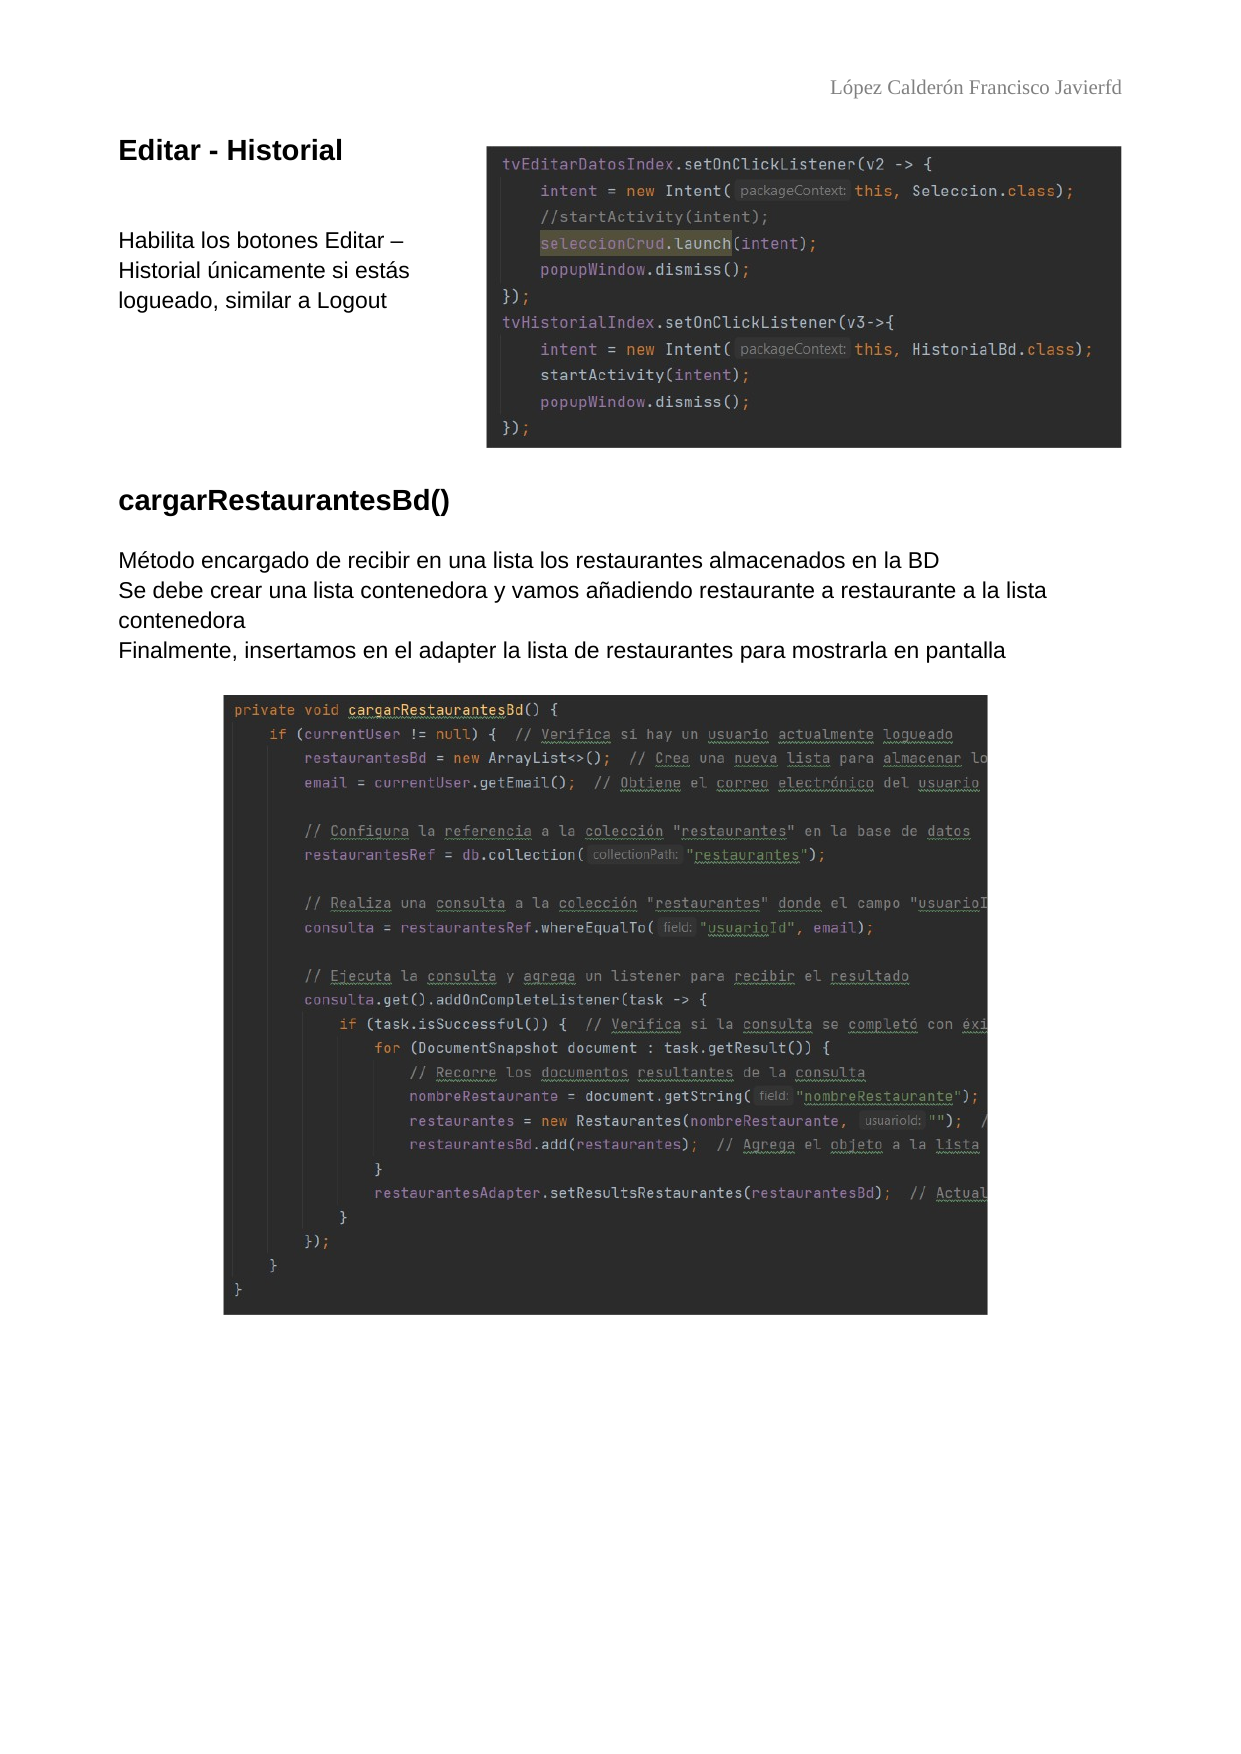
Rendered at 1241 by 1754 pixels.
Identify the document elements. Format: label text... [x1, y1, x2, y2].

picture [223, 695, 988, 1315]
picture [486, 146, 1122, 448]
text Se debe crear una lista contenedora y vamos añadiendo restaurante a restaurante a la lista contenedora [118, 577, 1122, 633]
text Habilita los botones Editar – Historial únicamente si estás logueado, similar a Logout [118, 227, 486, 313]
subtitle Editar - Historial [118, 133, 1122, 166]
text Finalmente, insertamos en el adapter la lista de restaurantes para mostrarla en pantalla [118, 637, 1122, 664]
text Método encargado de recibir en una lista los restaurantes almacenados en la BD [118, 547, 1122, 573]
subtitle cargarRestaurantesBd() [118, 483, 1122, 516]
